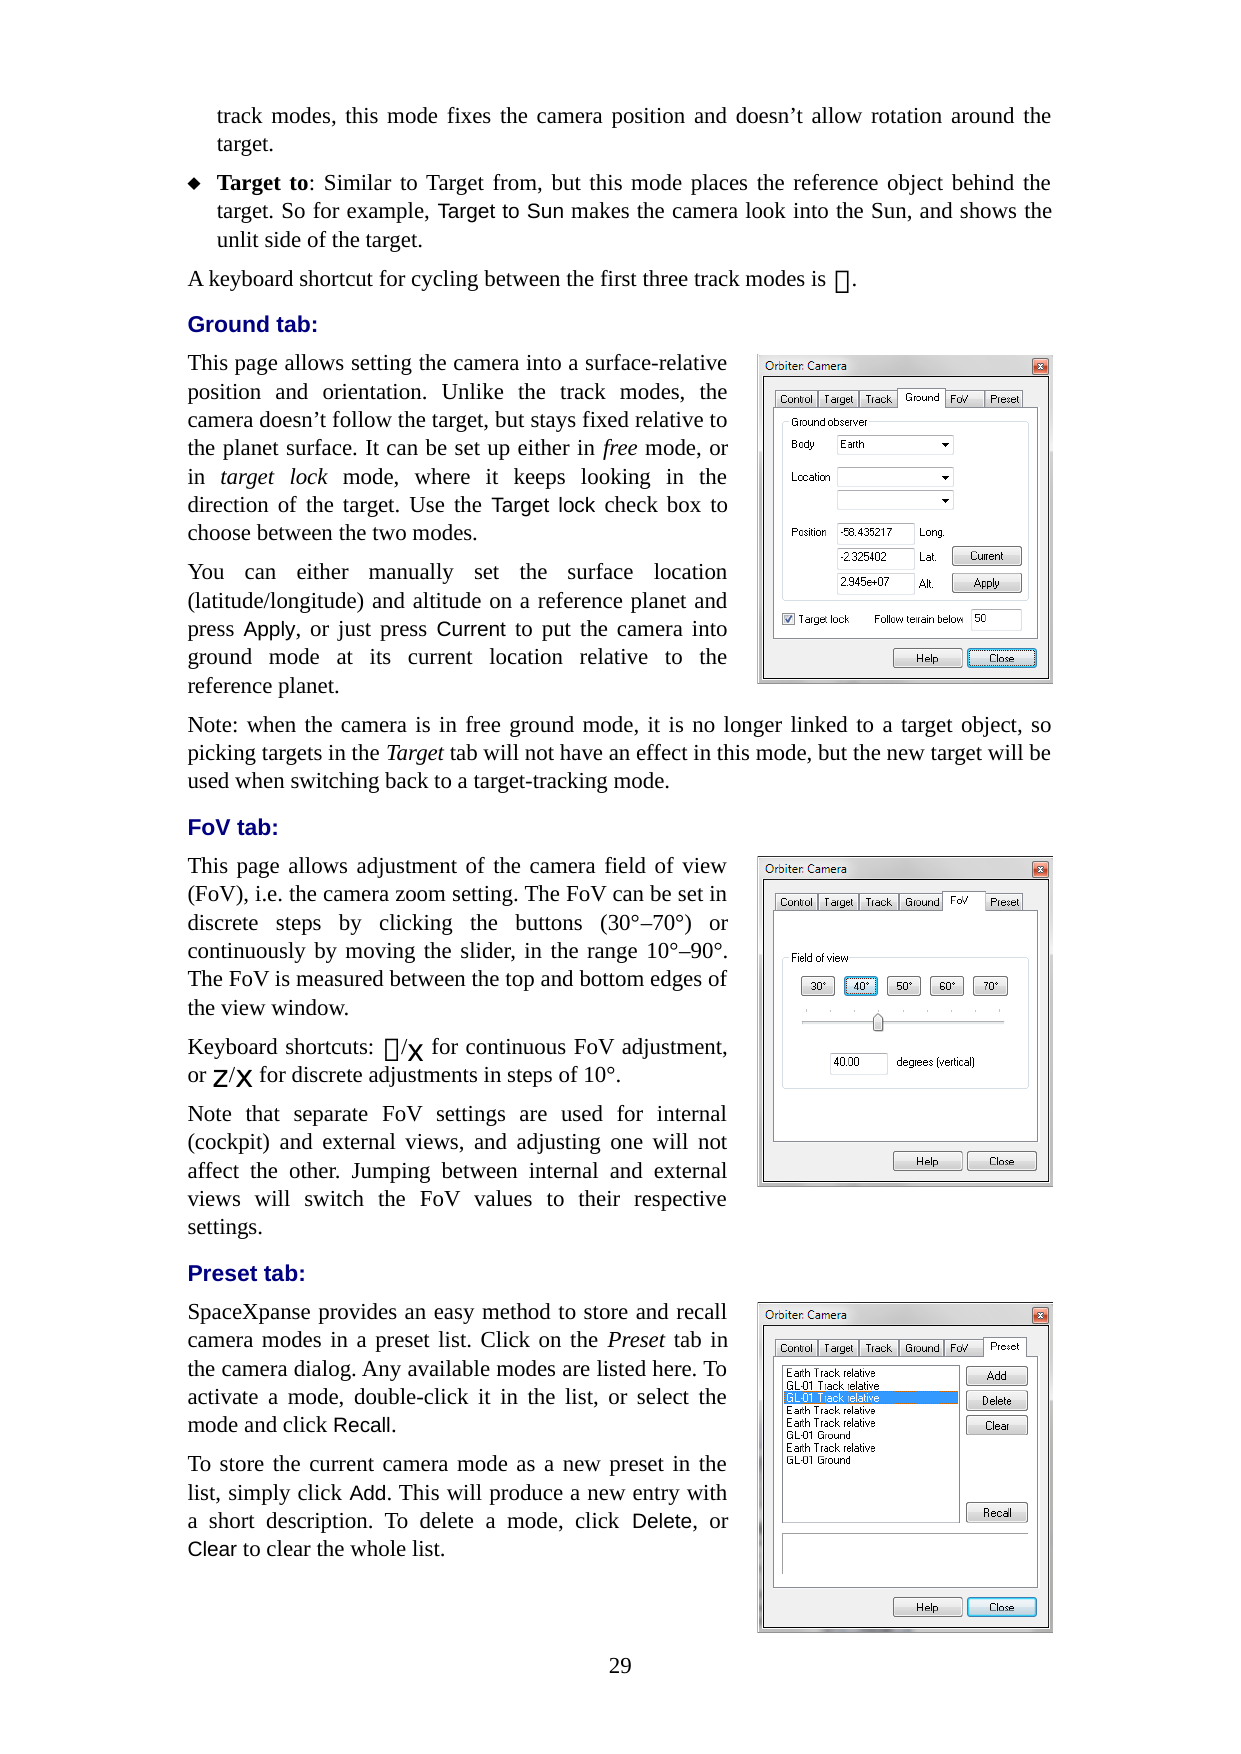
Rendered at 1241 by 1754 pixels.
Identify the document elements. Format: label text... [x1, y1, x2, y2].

text SpaceXpanse provides an easy method to store and recall camera modes in a preset list. Click on the Preset tab in the camera dialog. Any available modes are listed here. To activate a mode, double-click it in the list, or select the mode and click Recall. [187, 1297, 1053, 1438]
picture [757, 856, 1053, 1187]
subtitle Preset tab: [187, 1260, 1053, 1286]
text Keyboard shortcuts: /x for continuous FoV adjustment, or z/x for discrete adjustments in steps of 10°. [187, 1031, 757, 1088]
text This page allows setting the camera into a surface-relative position and orientation. Unlike the track modes, the camera doesn’t follow the target, but stays fixed relative to the planet surface. It can be set up either in free mode, or in target lock mode, where it keeps looking in the direction of the target. Use the Target lock check box to choose between the two modes. [187, 348, 1053, 546]
picture [757, 1302, 1053, 1633]
text You can either manually set the surface location (latitude/longitude) and altitude on a reference planet and press Apply, or just press Current to put the camera into ground mode at its current location relative to the reference planet. [187, 557, 1053, 699]
text Note: when the camera is in free ground mode, it is no longer linked to a target object, so picking targets in the Target tab will not have an effect in this mode, but the new target will be used when switching back to a target-tracking mode. [187, 709, 1053, 794]
subtitle Ground tab: [187, 311, 1053, 337]
text To store the current camera mode as a new preset in the list, simply click Add. This will produce a new entry with a short description. To delete a mode, click Delete, or Clear to clear the whole list. [187, 1449, 757, 1562]
picture [757, 354, 1053, 684]
list track modes, this mode fixes the camera position and doesn’t allow rotation around the target. [187, 100, 1053, 157]
text A keyboard shortcut for cycling between the first three track modes is . [187, 263, 1053, 292]
text Note that separate FoV settings are used for internal (cockpit) and external views, and adjusting one will not affect the other. Jumping between internal and external views will switch the FoV values to their respective settings. [187, 1099, 1053, 1240]
text This page allows adjustment of the camera field of view (FoV), i.e. the camera zoom setting. The FoV can be set in discrete steps by clicking the buttons (30°–70°) or continuously by moving the slider, in the range 10°–90°. The FoV is measured between the top and bottom edges of the view window. [187, 851, 1053, 1021]
subtitle FoV tab: [187, 814, 1053, 840]
list Target to: Similar to Target from, but this mode places the reference object behind the target. So for example, Target to Sun makes the camera look into the Sun, and shows the unlit side of the target. [187, 168, 1053, 253]
